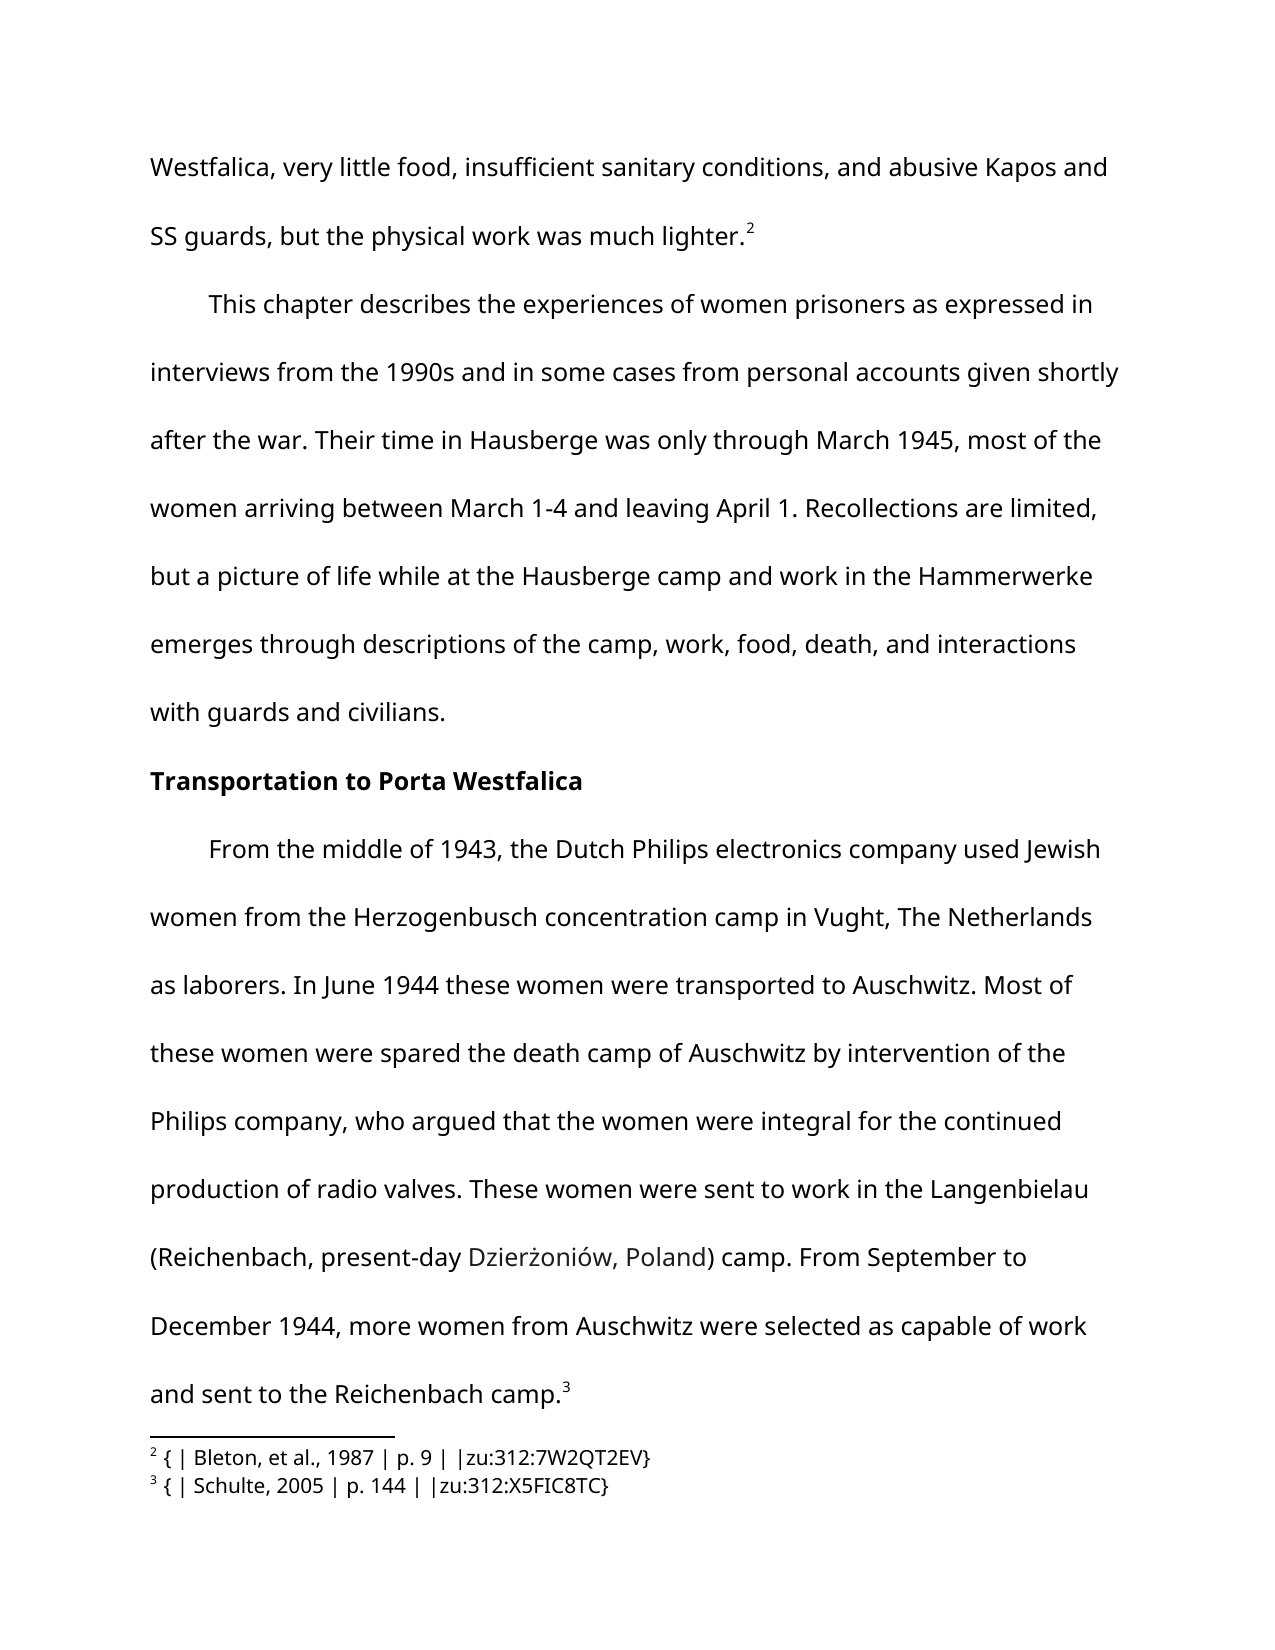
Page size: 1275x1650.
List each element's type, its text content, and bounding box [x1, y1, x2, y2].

text Transportation to Porta Westfalica [150, 763, 1125, 797]
text { | Bleton, et al., 1987 | p. 9 | |zu:312:7W2QT2EV} [150, 1443, 1125, 1472]
text Westfalica, very little food, insufficient sanitary conditions, and abusive Kapos and SS guards, but the physical work was much lighter. [150, 150, 1125, 252]
text { | Schulte, 2005 | p. 144 | |zu:312:X5FIC8TC} [150, 1472, 1125, 1500]
text From the middle of 1943, the Dutch Philips electronics company used Jewish women from the Herzogenbusch concentration camp in Vught, The Netherlands as laborers. In June 1944 these women were transported to Auschwitz. Most of these women were spared the death camp of Auschwitz by intervention of the Philips company, who argued that the women were integral for the continued production of radio valves. These women were sent to work in the Langenbielau (Reichenbach, present-day Dzierżoniów, Poland) camp. From September to December 1944, more women from Auschwitz were selected as capable of work and sent to the Reichenbach camp. [150, 831, 1125, 1410]
text This chapter describes the experiences of women prisoners as expressed in interviews from the 1990s and in some cases from personal accounts given shortly after the war. Their time in Hausberge was only through March 1945, most of the women arriving between March 1-4 and leaving April 1. Recollections are limited, but a picture of life while at the Hausberge camp and work in the Hammerwerke emerges through descriptions of the camp, work, food, death, and interactions with guards and civilians. [150, 286, 1125, 729]
